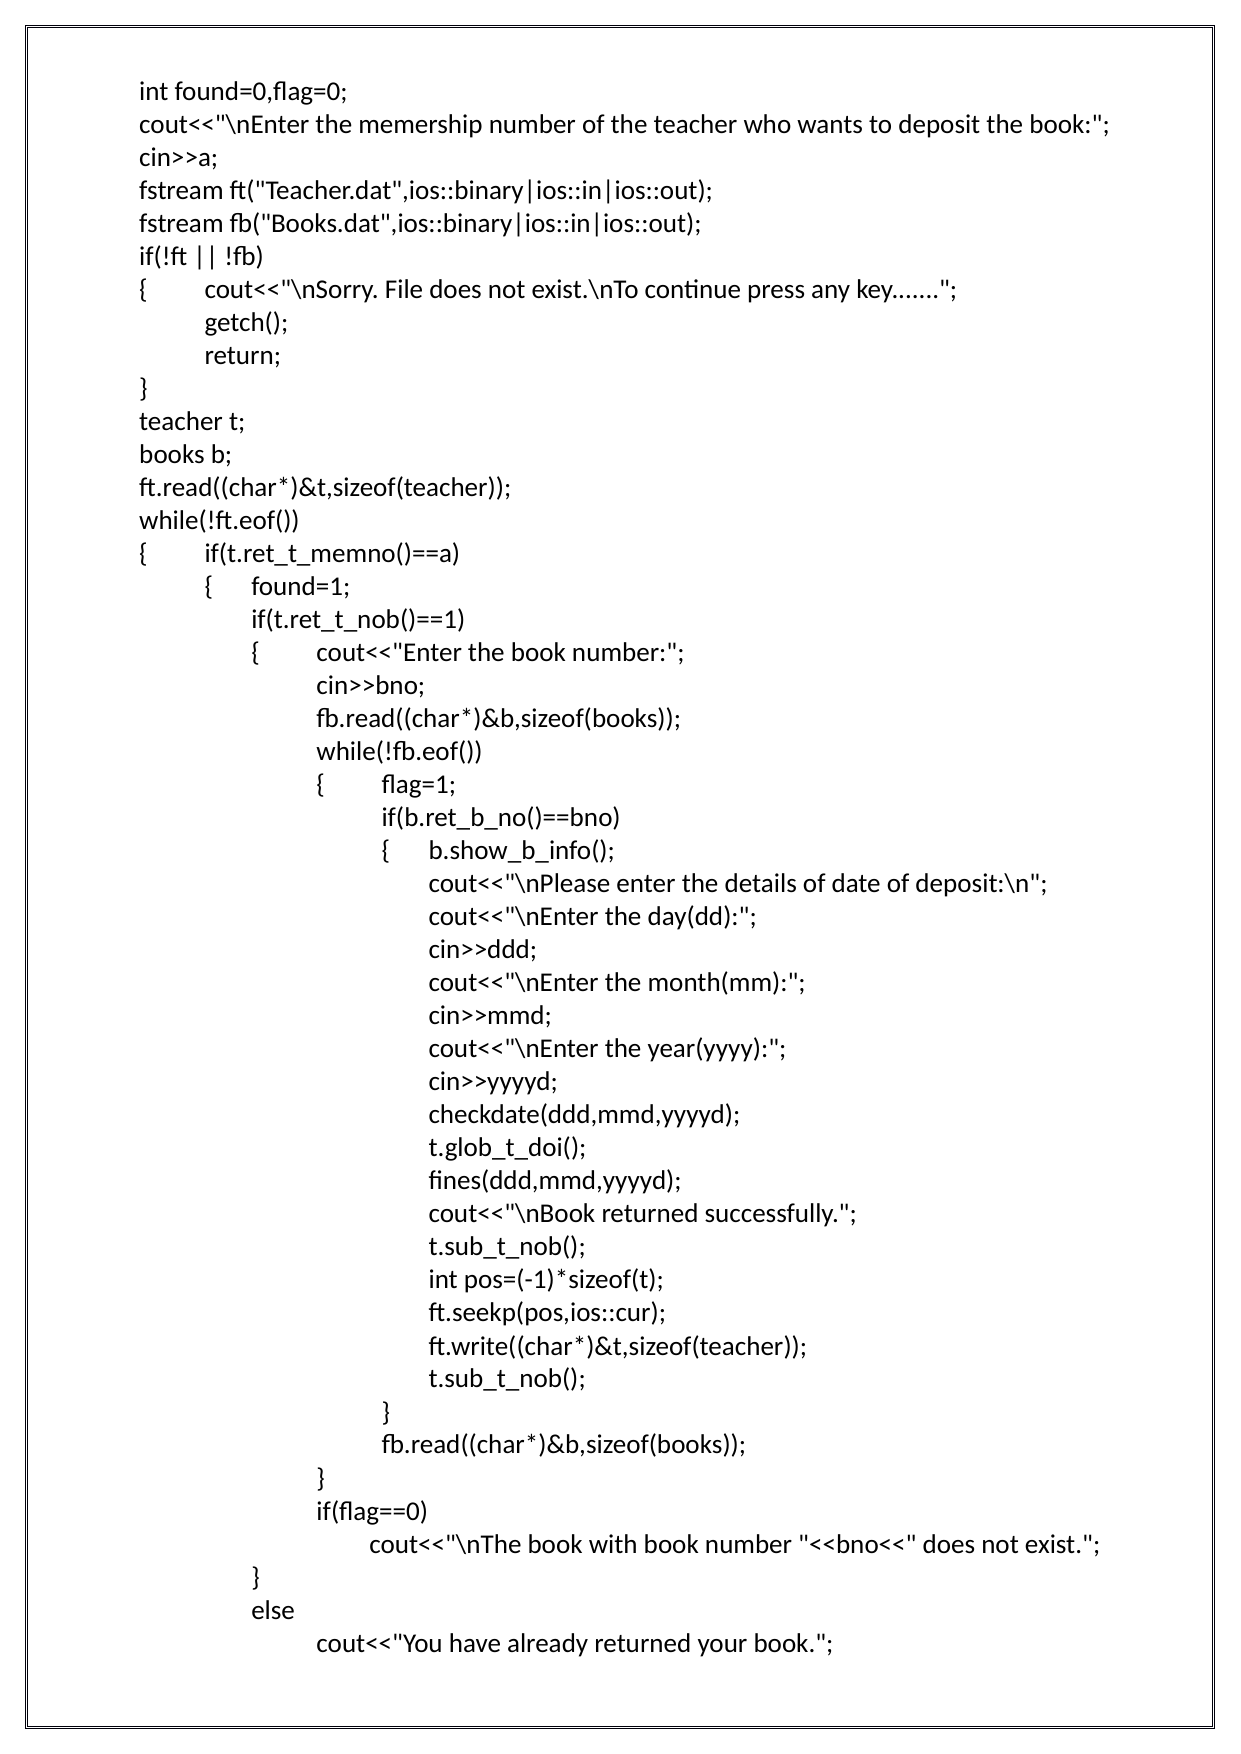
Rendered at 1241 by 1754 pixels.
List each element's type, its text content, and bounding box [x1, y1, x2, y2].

text cin>>mmd; [74, 998, 1181, 1031]
text cin>>ddd; [74, 932, 1181, 965]
text { cout<<"Enter the book number:"; [74, 635, 1181, 668]
text cout<<"\nEnter the day(dd):"; [74, 899, 1181, 932]
text if(t.ret_t_nob()==1) [74, 602, 1181, 635]
text int found=0,flag=0; [74, 74, 1181, 107]
text ft.read((char*)&t,sizeof(teacher)); [74, 470, 1181, 503]
text t.sub_t_nob(); [74, 1229, 1181, 1263]
text } [74, 1461, 1181, 1494]
text cout<<"\nEnter the month(mm):"; [74, 965, 1181, 998]
text { cout<<"\nSorry. File does not exist.\nTo continue press any key......."; [74, 272, 1181, 305]
text if(!ft || !fb) [74, 239, 1181, 272]
text fb.read((char*)&b,sizeof(books)); [74, 1428, 1181, 1461]
text { b.show_b_info(); [74, 833, 1181, 866]
text if(b.ret_b_no()==bno) [74, 800, 1181, 833]
text cout<<"\nEnter the year(yyyy):"; [74, 1031, 1181, 1064]
text cout<<"\nEnter the memership number of the teacher who wants to deposit the book:"; [74, 107, 1181, 140]
text fines(ddd,mmd,yyyyd); [74, 1163, 1181, 1197]
text teacher t; [74, 404, 1181, 437]
text else [74, 1593, 1181, 1626]
text cout<<"\nThe book with book number "<<bno<<" does not exist."; [74, 1527, 1181, 1560]
text cin>>yyyyd; [74, 1064, 1181, 1097]
text getch(); [74, 305, 1181, 338]
text while(!ft.eof()) [74, 503, 1181, 536]
text ft.write((char*)&t,sizeof(teacher)); [74, 1329, 1181, 1362]
text cout<<"\nPlease enter the details of date of deposit:\n"; [74, 866, 1181, 899]
text if(flag==0) [74, 1494, 1181, 1527]
text t.sub_t_nob(); [74, 1362, 1181, 1395]
text return; [74, 338, 1181, 371]
text fb.read((char*)&b,sizeof(books)); [74, 701, 1181, 734]
text cout<<"\nBook returned successfully."; [74, 1197, 1181, 1229]
text } [74, 1560, 1181, 1593]
text books b; [74, 437, 1181, 470]
text { flag=1; [74, 767, 1181, 800]
text checkdate(ddd,mmd,yyyyd); [74, 1097, 1181, 1131]
text } [74, 1395, 1181, 1428]
text } [74, 371, 1181, 404]
text ft.seekp(pos,ios::cur); [74, 1296, 1181, 1329]
text fstream fb("Books.dat",ios::binary|ios::in|ios::out); [74, 206, 1181, 239]
text cin>>bno; [74, 668, 1181, 701]
text cin>>a; [74, 140, 1181, 173]
text { if(t.ret_t_memno()==a) [74, 536, 1181, 569]
text t.glob_t_doi(); [74, 1131, 1181, 1163]
text fstream ft("Teacher.dat",ios::binary|ios::in|ios::out); [74, 173, 1181, 206]
text { found=1; [74, 569, 1181, 602]
text int pos=(-1)*sizeof(t); [74, 1263, 1181, 1296]
text cout<<"You have already returned your book."; [74, 1626, 1181, 1659]
text while(!fb.eof()) [74, 734, 1181, 767]
